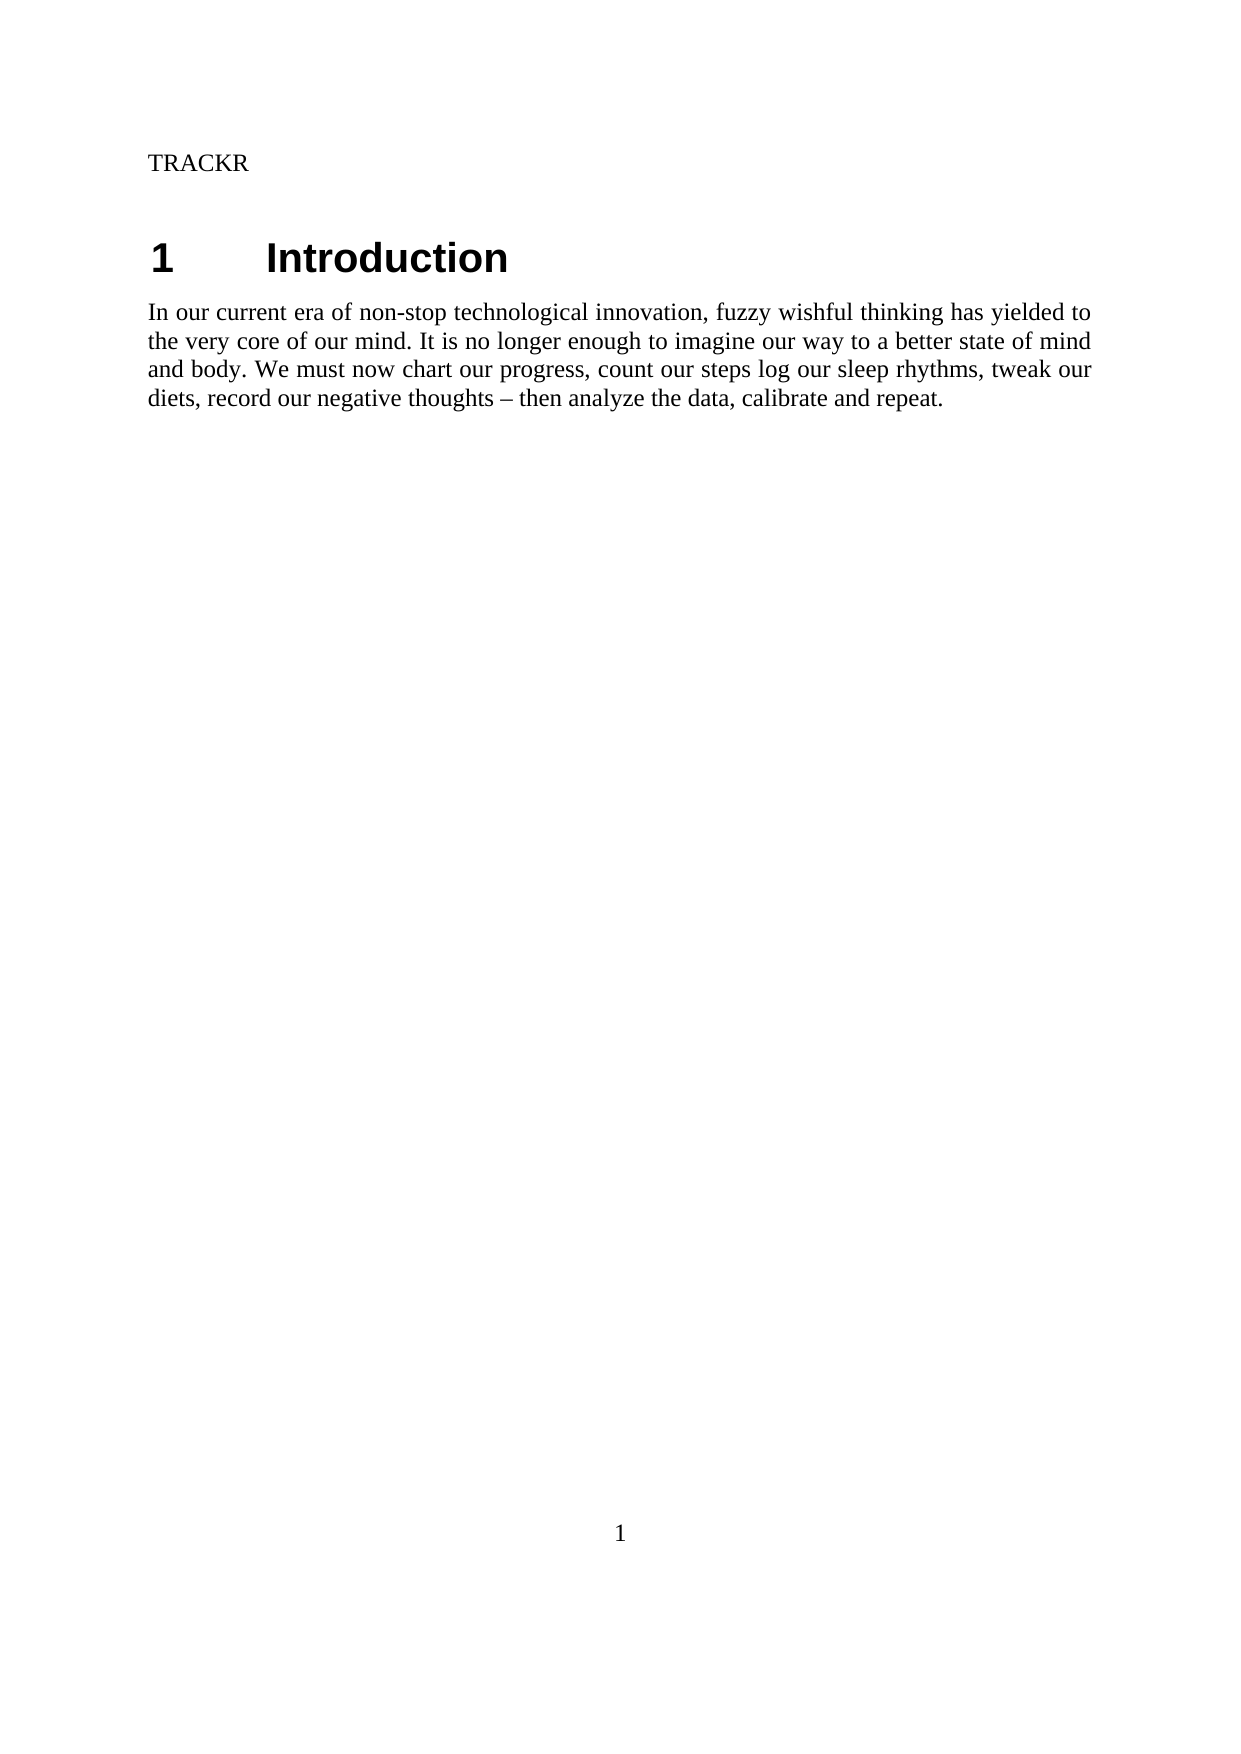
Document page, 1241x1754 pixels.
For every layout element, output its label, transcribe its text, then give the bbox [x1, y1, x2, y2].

subtitle Introduction [148, 231, 1093, 284]
text In our current era of non-stop technological innovation, fuzzy wishful thinking has yielded to the very core of our mind. It is no longer enough to imagine our way to a better state of mind and body. We must now chart our progress, count our steps log our sleep rhythms, tweak our diets, record our negative thoughts – then analyze the data, calibrate and repeat. [148, 297, 1093, 412]
